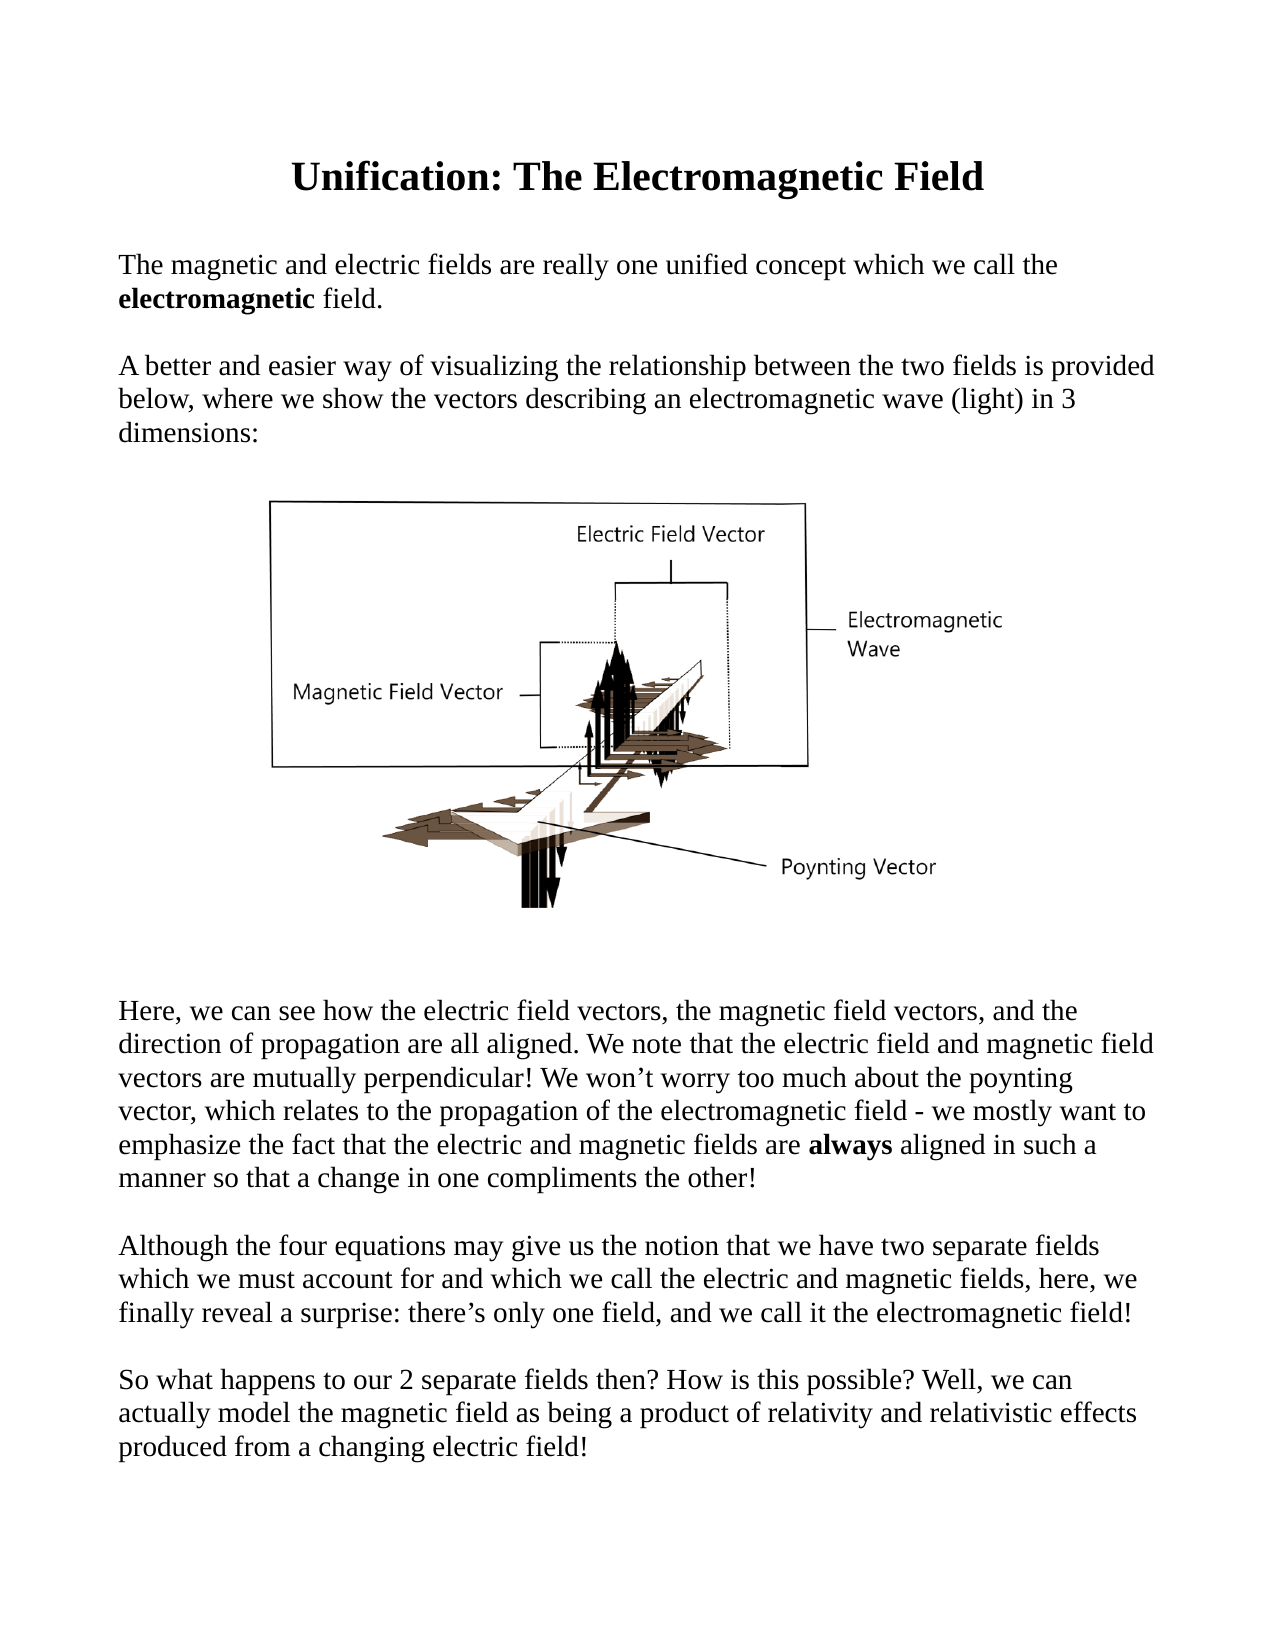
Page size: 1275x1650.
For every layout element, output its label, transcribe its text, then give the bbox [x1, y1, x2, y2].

text The magnetic and electric fields are really one unified concept which we call the electromagnetic field. [118, 247, 1157, 314]
text Here, we can see how the electric field vectors, the magnetic field vectors, and the direction of propagation are all aligned. We note that the electric field and magnetic field vectors are mutually perpendicular! We won’t worry too much about the poynting vector, which relates to the propagation of the electromagnetic field - we mostly want to emphasize the fact that the electric and magnetic fields are always aligned in such a manner so that a change in one compliments the other! [118, 993, 1157, 1194]
picture [247, 482, 1028, 926]
text So what happens to our 2 separate fields then? How is this possible? Well, we can actually model the magnetic field as being a product of relativity and relativistic effects produced from a changing electric field! [118, 1362, 1157, 1462]
text A better and easier way of visualizing the relationship between the two fields is provided below, where we show the vectors describing an electromagnetic wave (light) in 3 dimensions: [118, 348, 1157, 449]
text Unification: The Electromagnetic Field [118, 152, 1157, 199]
text Although the four equations may give us the notion that we have two separate fields which we must account for and which we call the electric and magnetic fields, here, we finally reveal a surprise: there’s only one field, and we call it the electromagnetic field! [118, 1228, 1157, 1328]
